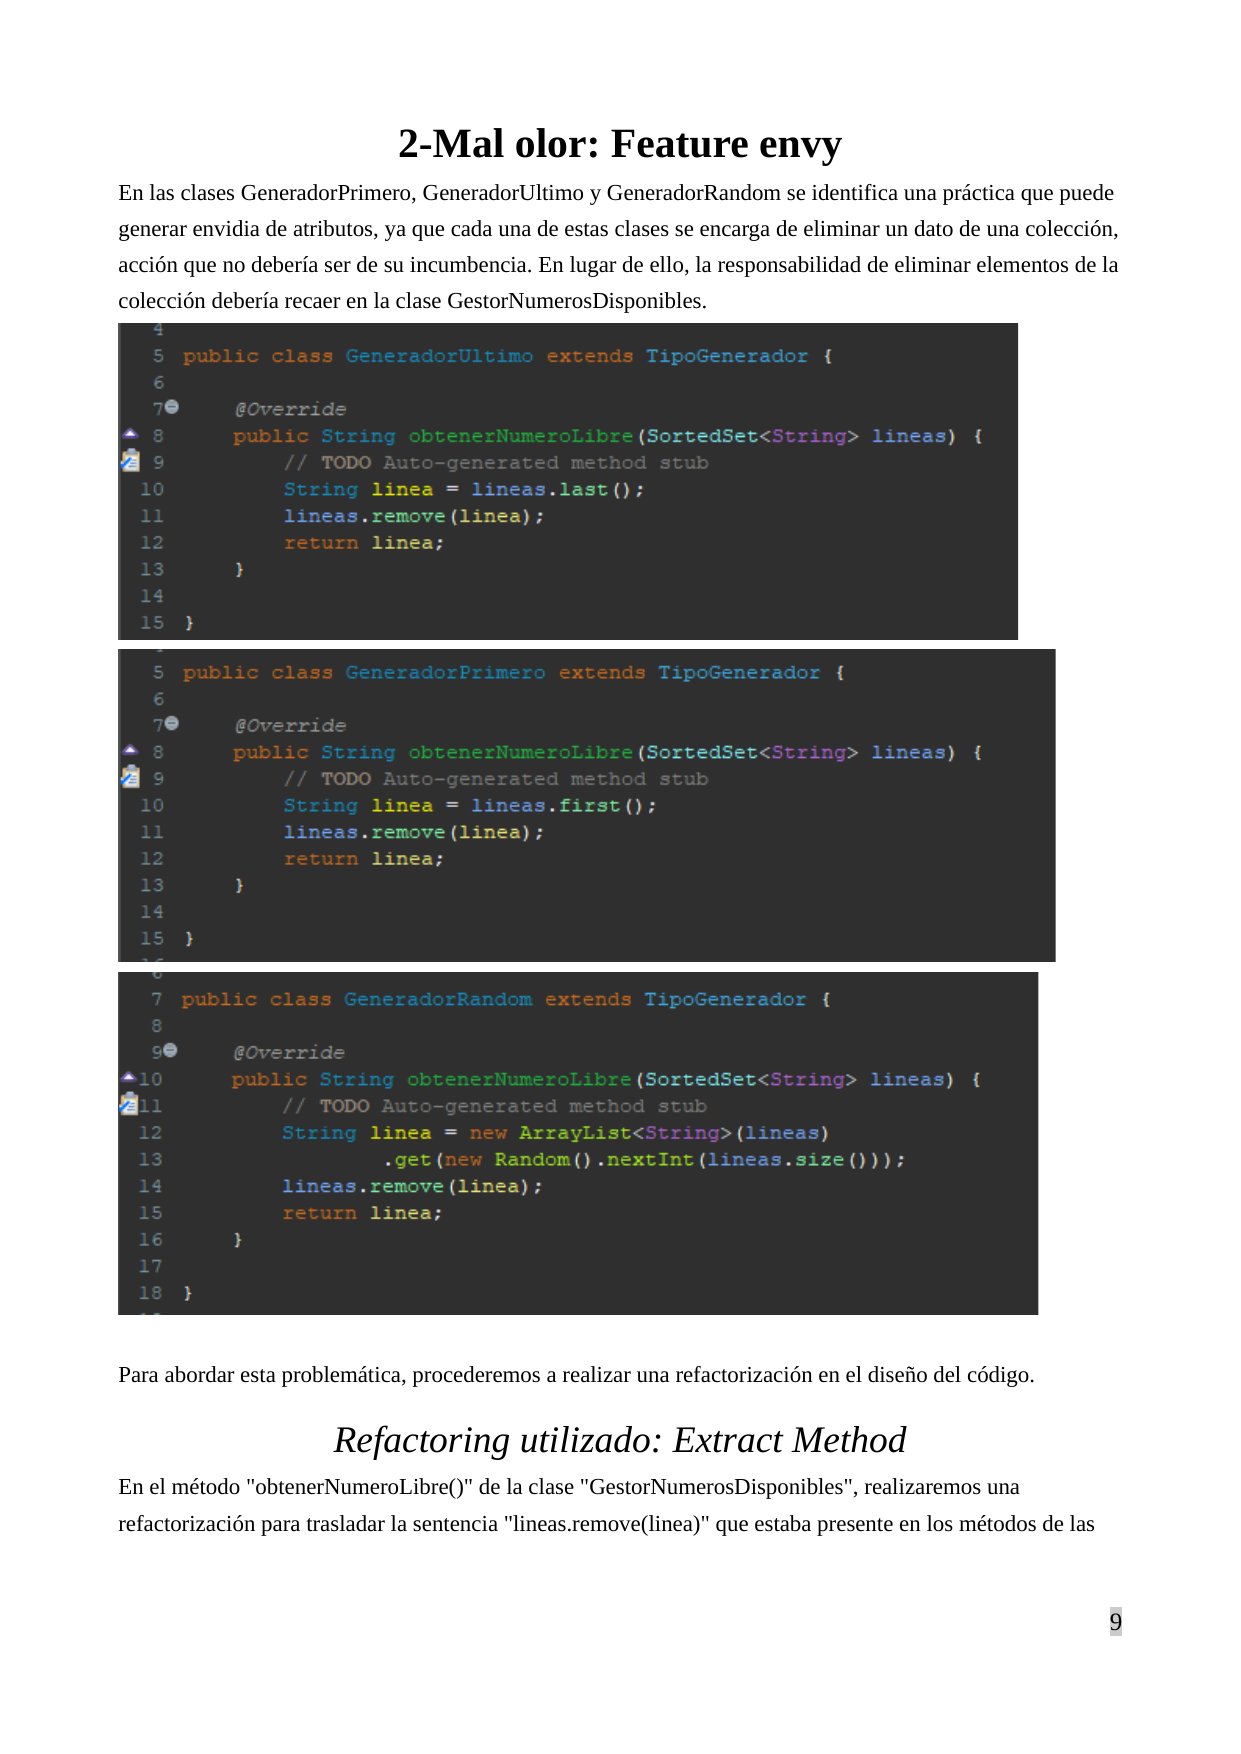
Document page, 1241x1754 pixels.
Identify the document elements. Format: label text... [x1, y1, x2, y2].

picture [118, 323, 1019, 640]
text Para abordar esta problemática, procederemos a realizar una refactorización en el diseño del código. [118, 1324, 1122, 1387]
picture [118, 972, 1039, 1315]
picture [118, 649, 1056, 962]
text En las clases GeneradorPrimero, GeneradorUltimo y GeneradorRandom se identifica una práctica que puede generar envidia de atributos, ya que cada una de estas clases se encarga de eliminar un dato de una colección, acción que no debería ser de su incumbencia. En lugar de ello, la responsabilidad de eliminar elementos de la colección debería recaer en la clase GestorNumerosDisponibles. [118, 178, 1122, 962]
subtitle 2-Mal olor: Feature envy [118, 118, 1122, 166]
subtitle Refactoring utilizado: Extract Method [118, 1418, 1122, 1461]
text En el método "obtenerNumeroLibre()" de la clase "GestorNumerosDisponibles", realizaremos una refactorización para trasladar la sentencia "lineas.remove(linea)" que estaba presente en los métodos de las [118, 1473, 1122, 1536]
